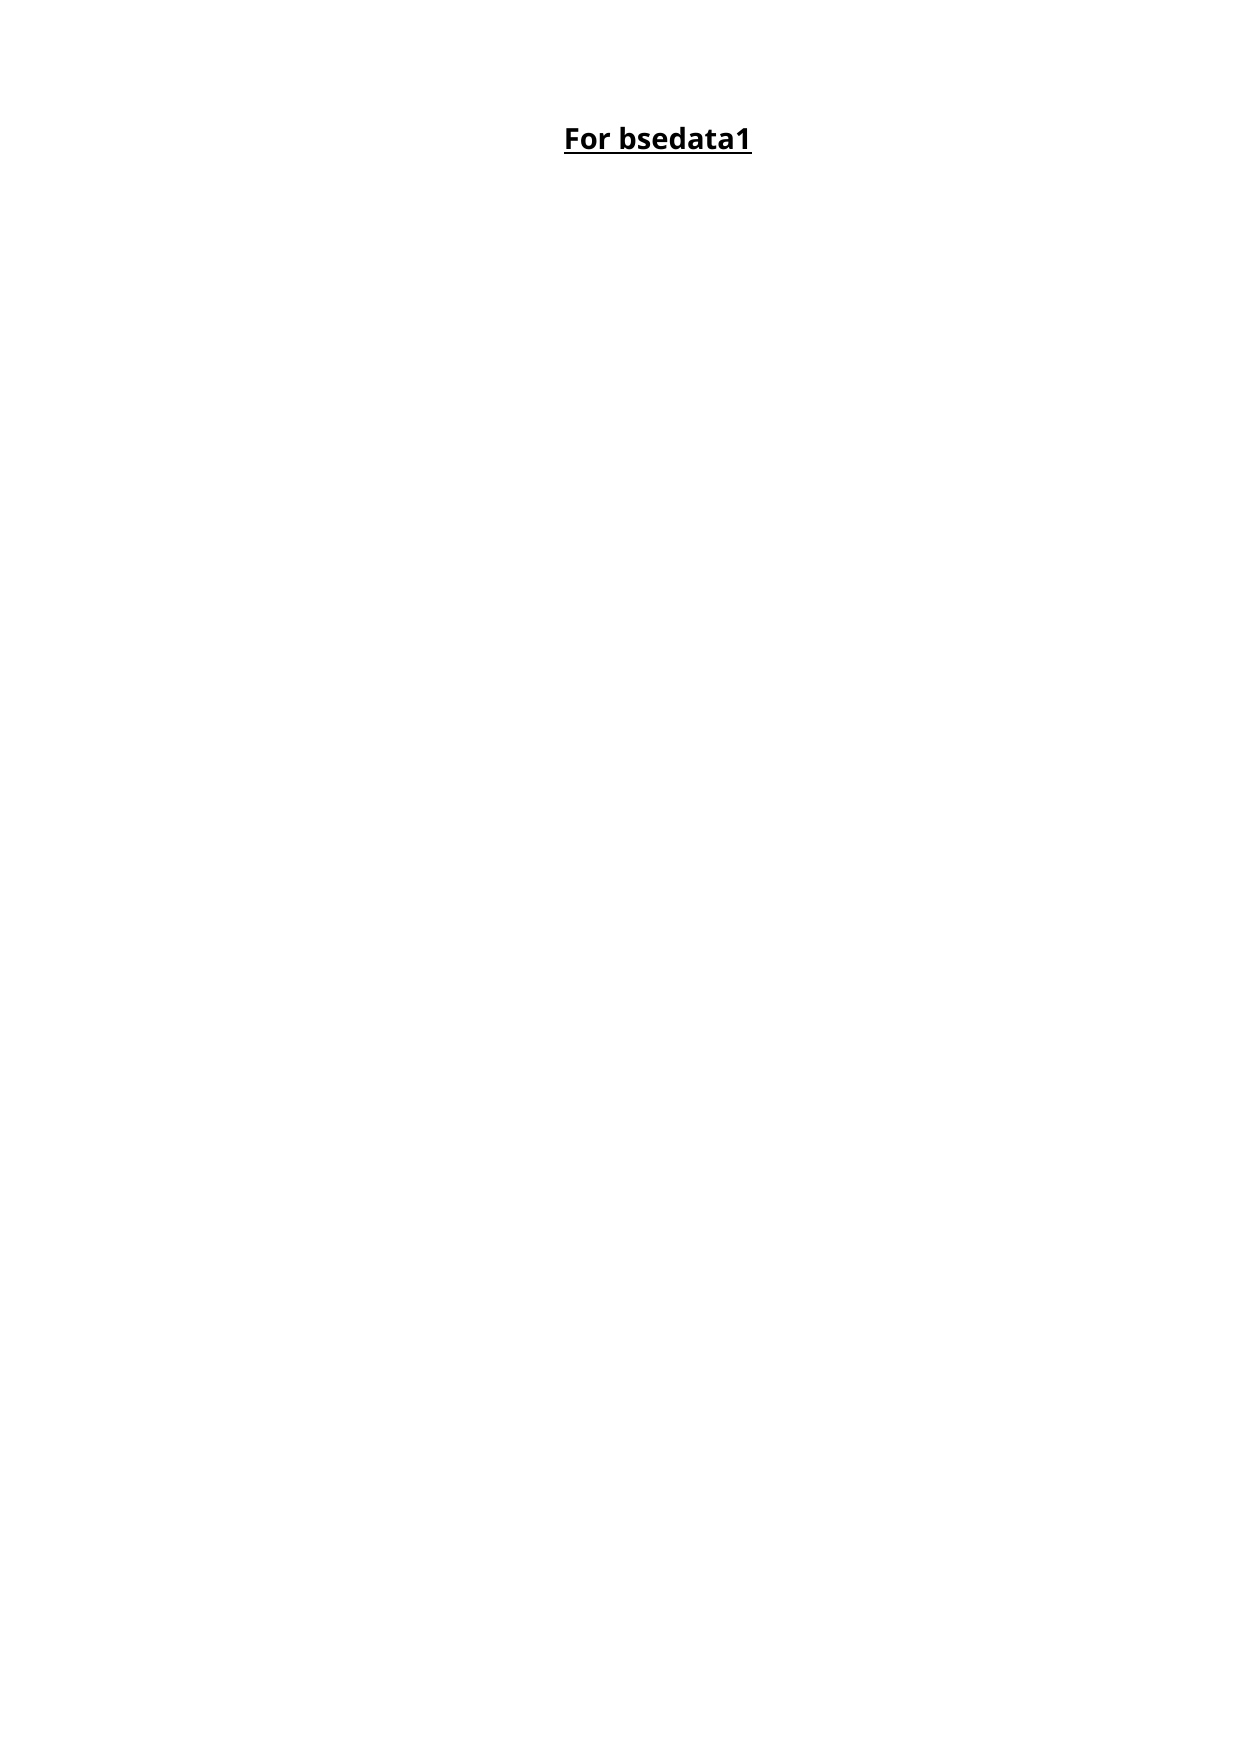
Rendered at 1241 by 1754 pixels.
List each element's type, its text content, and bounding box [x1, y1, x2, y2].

list For bsedata1 [156, 118, 1122, 158]
